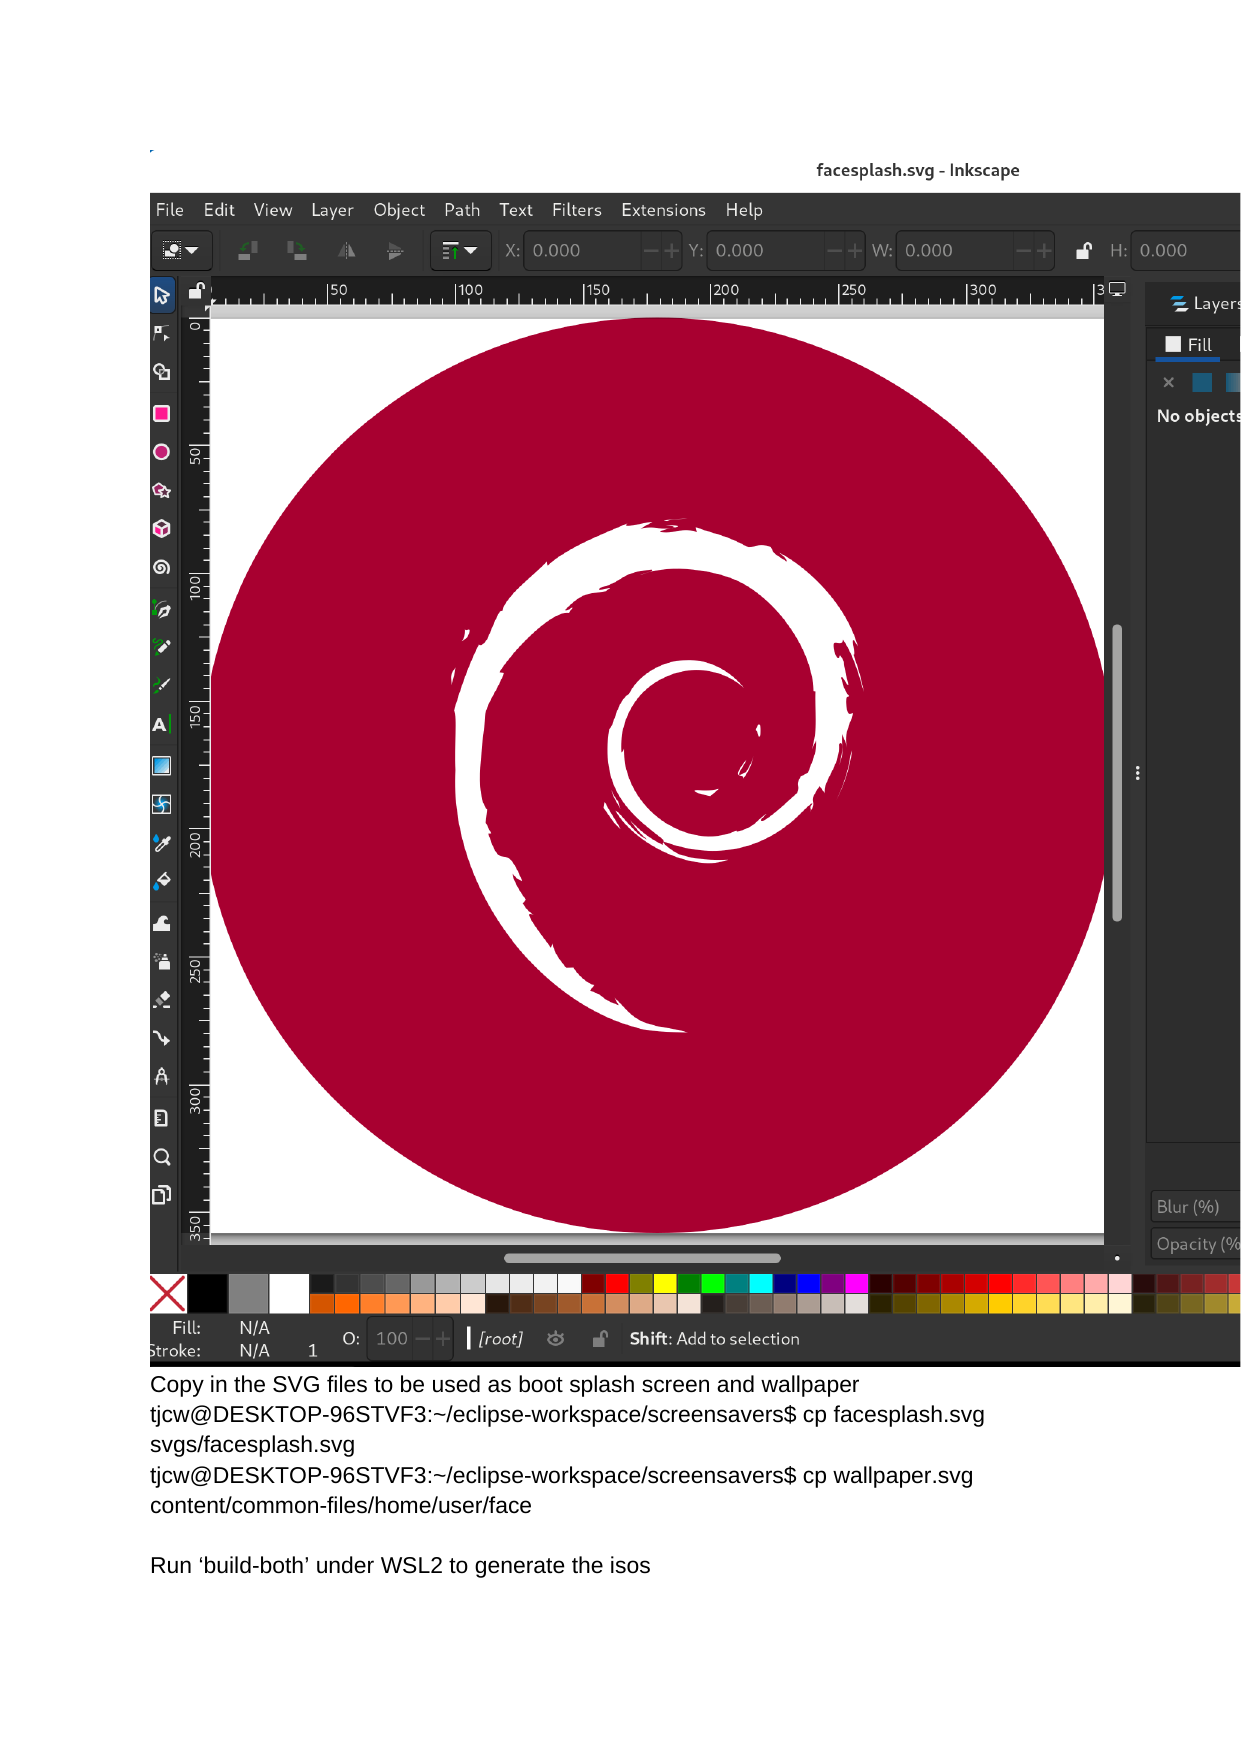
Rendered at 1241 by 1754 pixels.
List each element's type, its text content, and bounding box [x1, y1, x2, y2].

text tjcw@DESKTOP-96STVF3:~/eclipse-workspace/screensavers$ cp wallpaper.svg content/common-files/home/user/face [150, 1462, 1091, 1518]
text tjcw@DESKTOP-96STVF3:~/eclipse-workspace/screensavers$ cp facesplash.svg svgs/facesplash.svg [150, 1401, 1091, 1458]
text Copy in the SVG files to be used as boot splash screen and wallpaper [150, 1371, 1091, 1397]
text Run ‘build-both’ under WSL2 to generate the isos [150, 1552, 1091, 1578]
